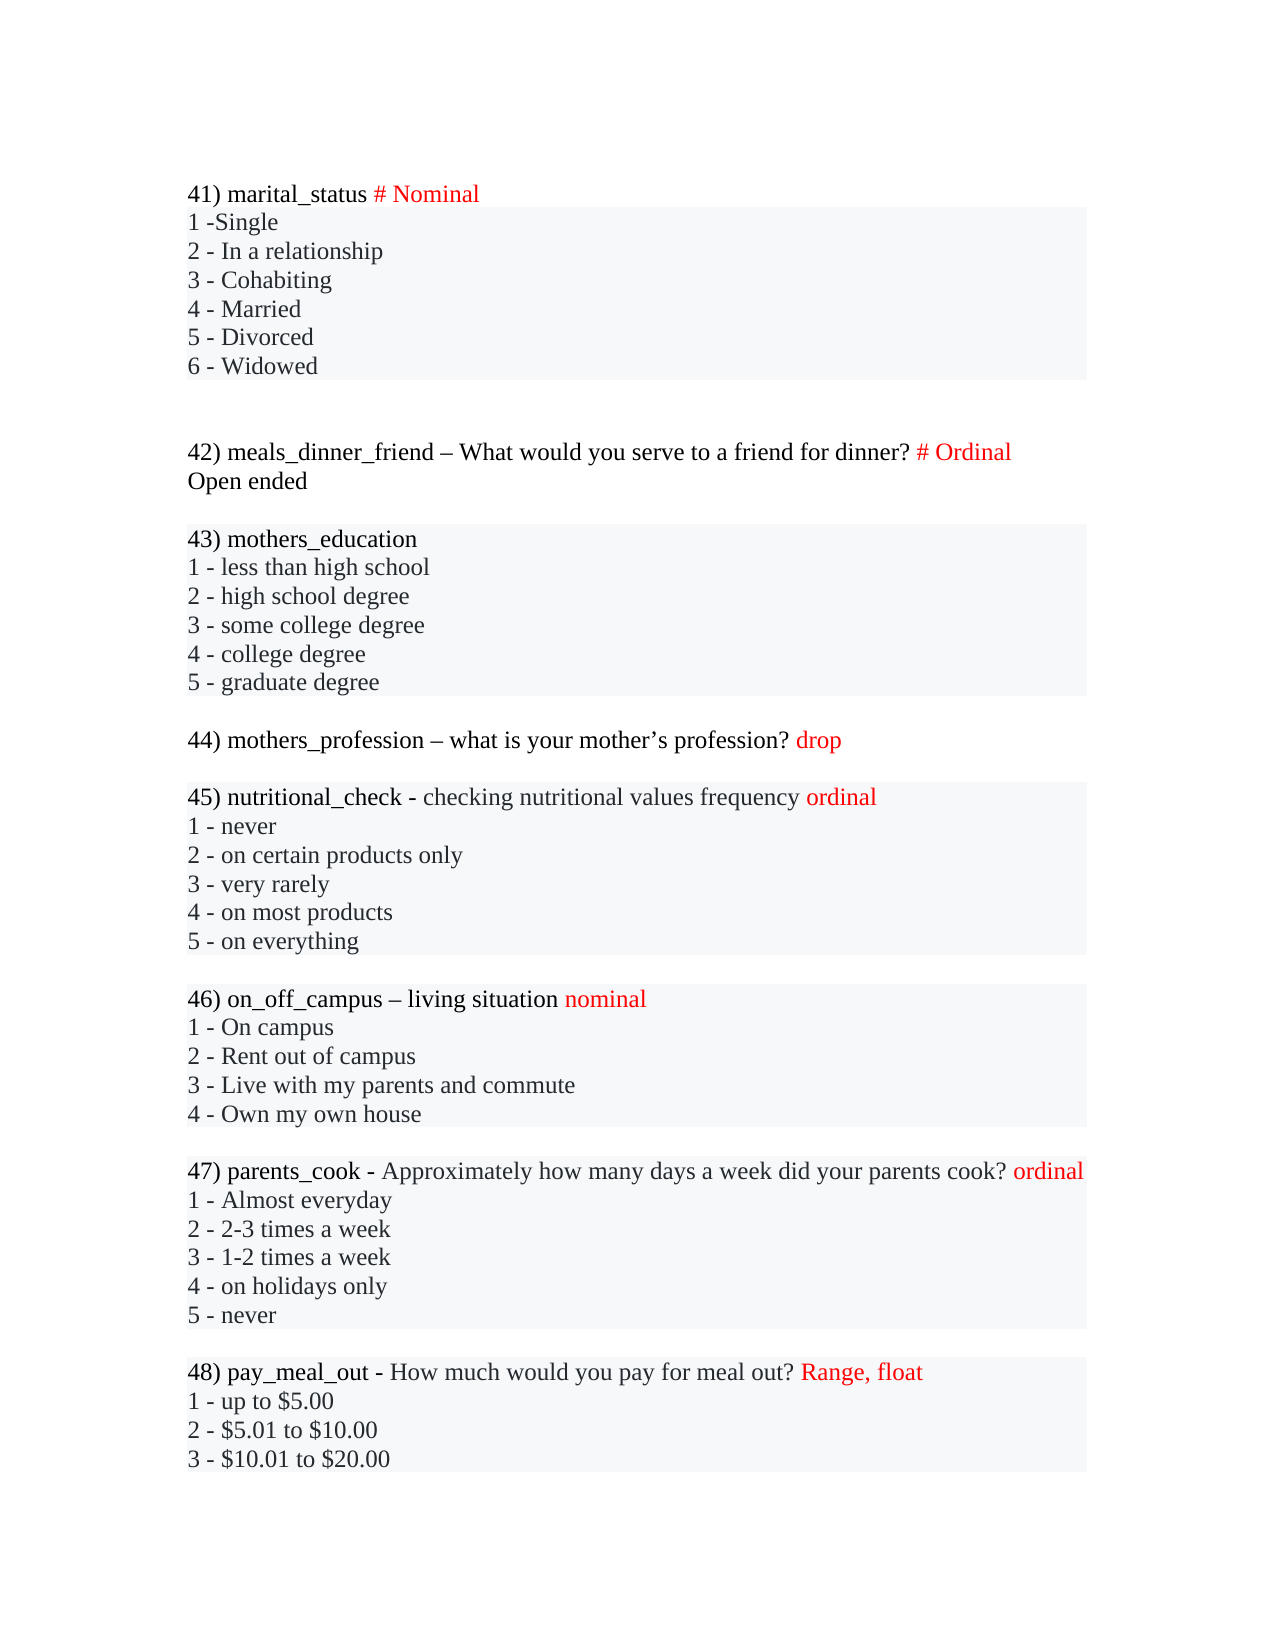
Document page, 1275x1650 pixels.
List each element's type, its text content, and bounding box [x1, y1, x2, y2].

text 1 - up to $5.00 [187, 1386, 1087, 1415]
text 6 - Widowed [187, 351, 1087, 380]
text 2 - $5.01 to $10.00 [187, 1415, 1087, 1444]
text 1 - never [187, 811, 1087, 840]
text 5 - on everything [187, 926, 1087, 955]
text 1 - less than high school [187, 552, 1087, 581]
text 4 - Married [187, 294, 1087, 322]
text 5 - never [187, 1300, 1087, 1329]
text 44) mothers_profession – what is your mother’s profession? drop [187, 725, 1087, 754]
text 2 - In a relationship [187, 236, 1087, 265]
text 1 - Almost everyday [187, 1185, 1087, 1214]
text 45) nutritional_check - checking nutritional values frequency ordinal [187, 782, 1087, 811]
text 3 - Live with my parents and commute [187, 1070, 1087, 1099]
text 2 - high school degree [187, 581, 1087, 610]
text 1 -Single [187, 207, 1087, 236]
text 3 - Cohabiting [187, 265, 1087, 294]
text Open ended [187, 466, 1087, 495]
text 43) mothers_education [187, 524, 1087, 552]
text 48) pay_meal_out - How much would you pay for meal out? Range, float [187, 1357, 1087, 1386]
text 42) meals_dinner_friend – What would you serve to a friend for dinner? # Ordinal [187, 437, 1087, 466]
text 4 - on most products [187, 897, 1087, 926]
text 2 - on certain products only [187, 840, 1087, 869]
text 4 - Own my own house [187, 1099, 1087, 1127]
text 5 - graduate degree [187, 667, 1087, 696]
text 4 - on holidays only [187, 1271, 1087, 1300]
text 47) parents_cook - Approximately how many days a week did your parents cook? ordinal [187, 1156, 1087, 1185]
text 3 - 1-2 times a week [187, 1242, 1087, 1271]
text 5 - Divorced [187, 322, 1087, 351]
text 4 - college degree [187, 639, 1087, 667]
text 3 - $10.01 to $20.00 [187, 1444, 1087, 1472]
text 3 - some college degree [187, 610, 1087, 639]
text 46) on_off_campus – living situation nominal [187, 984, 1087, 1012]
text 2 - Rent out of campus [187, 1041, 1087, 1070]
text 41) marital_status # Nominal [187, 179, 1087, 207]
text 3 - very rarely [187, 869, 1087, 897]
text 2 - 2-3 times a week [187, 1214, 1087, 1242]
text 1 - On campus [187, 1012, 1087, 1041]
